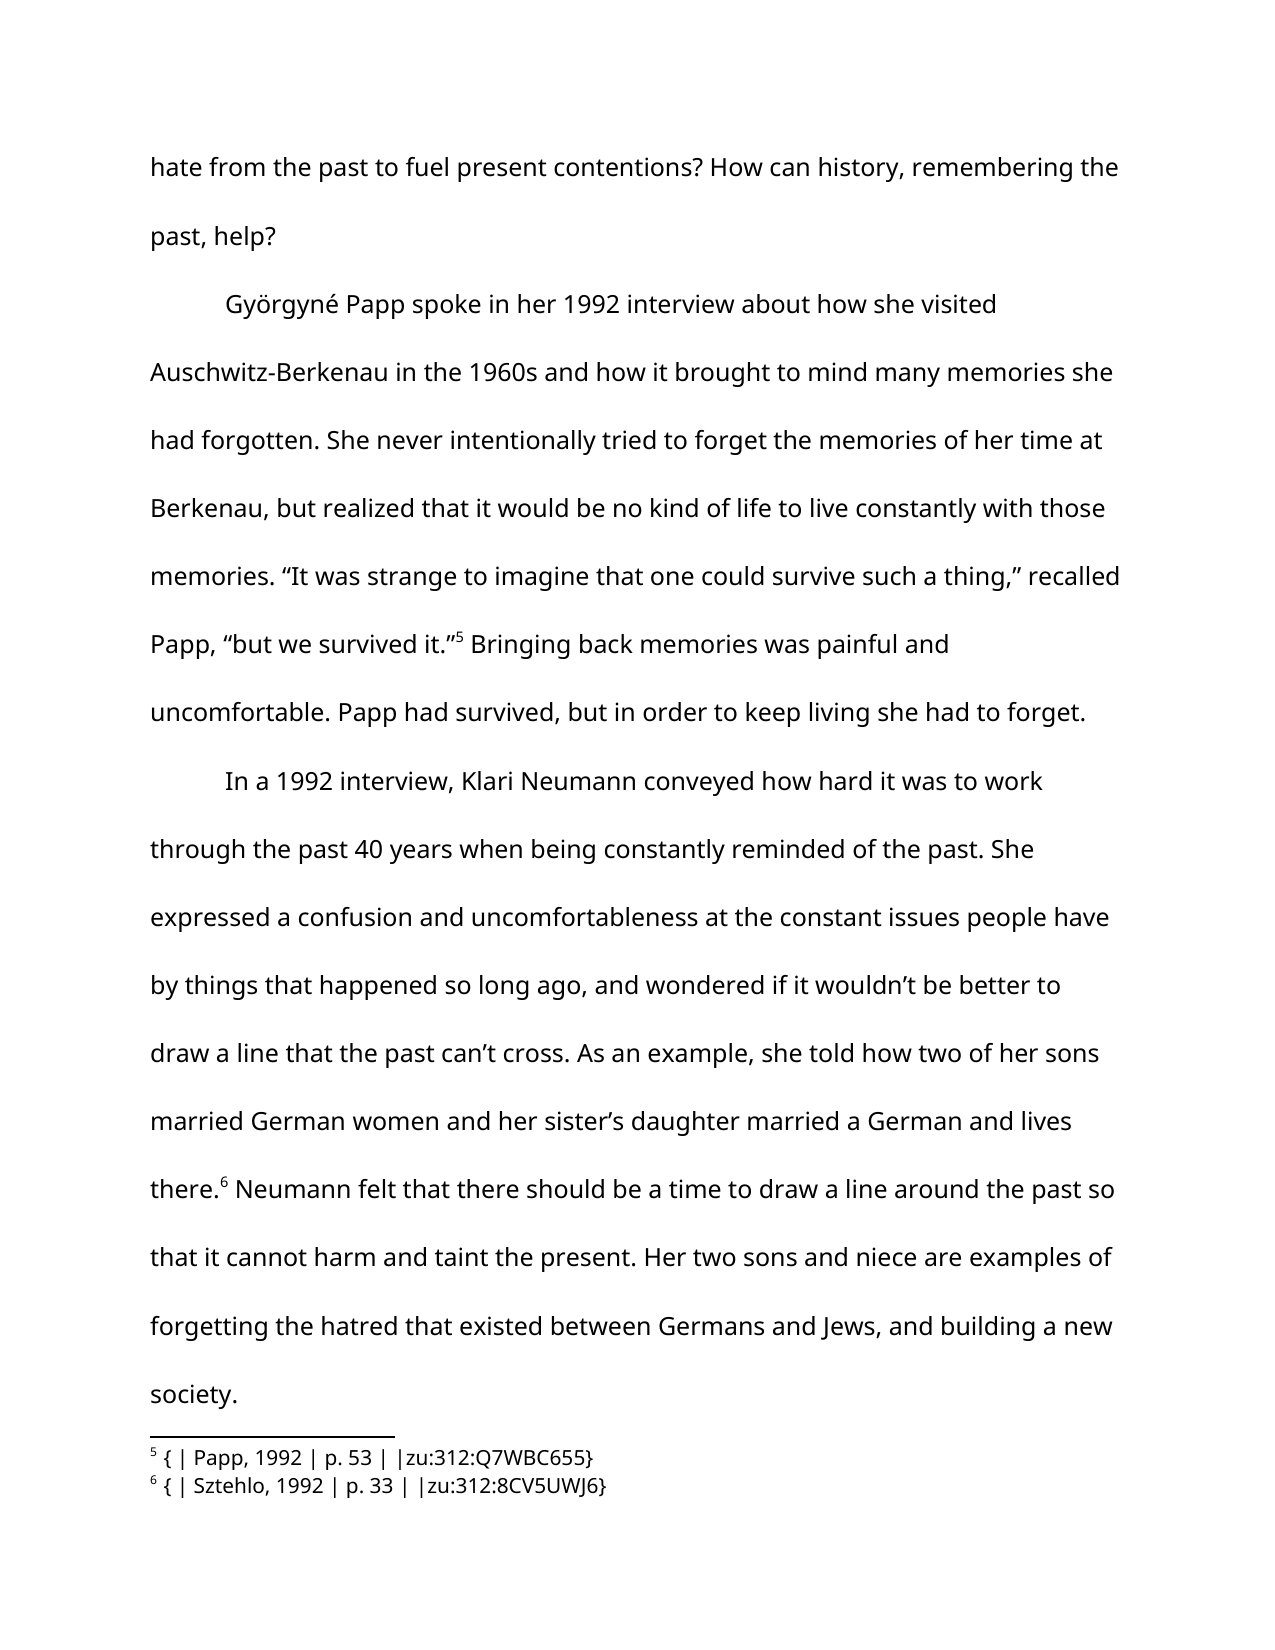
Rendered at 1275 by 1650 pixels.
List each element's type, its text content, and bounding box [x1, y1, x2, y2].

text { | Sztehlo, 1992 | p. 33 | |zu:312:8CV5UWJ6} [150, 1472, 1125, 1500]
text hate from the past to fuel present contentions? How can history, remembering the past, help? [150, 150, 1125, 252]
text Györgyné Papp spoke in her 1992 interview about how she visited Auschwitz-Berkenau in the 1960s and how it brought to mind many memories she had forgotten. She never intentionally tried to forget the memories of her time at Berkenau, but realized that it would be no kind of life to live constantly with those memories. “It was strange to imagine that one could survive such a thing,” recalled Papp, “but we survived it.” Bringing back memories was painful and uncomfortable. Papp had survived, but in order to keep living she had to forget. [150, 286, 1125, 729]
text In a 1992 interview, Klari Neumann conveyed how hard it was to work through the past 40 years when being constantly reminded of the past. She expressed a confusion and uncomfortableness at the constant issues people have by things that happened so long ago, and wondered if it wouldn’t be better to draw a line that the past can’t cross. As an example, she told how two of her sons married German women and her sister’s daughter married a German and lives there. Neumann felt that there should be a time to draw a line around the past so that it cannot harm and taint the present. Her two sons and niece are examples of forgetting the hatred that existed between Germans and Jews, and building a new society. [150, 763, 1125, 1410]
text { | Papp, 1992 | p. 53 | |zu:312:Q7WBC655} [150, 1443, 1125, 1472]
